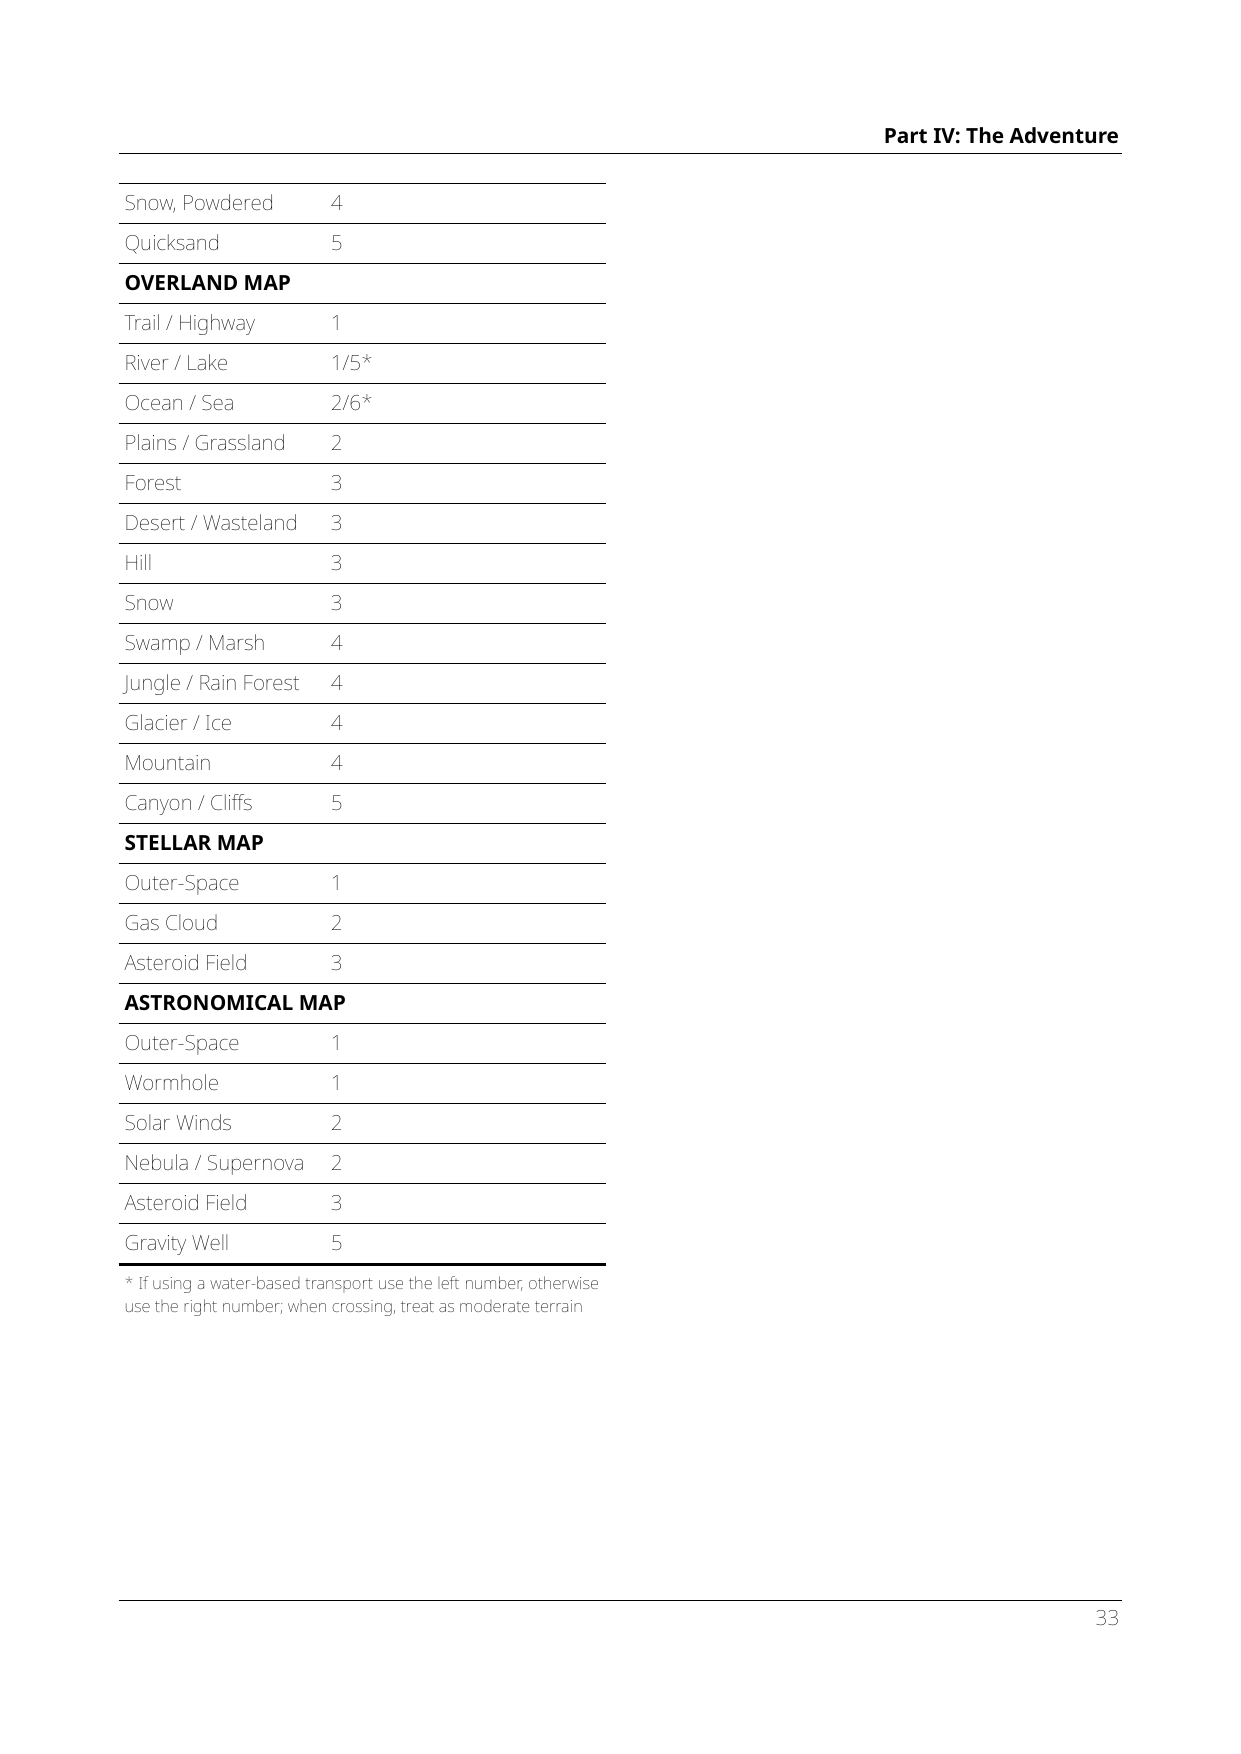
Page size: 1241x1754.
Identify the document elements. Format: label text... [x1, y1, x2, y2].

table_cell 1 [325, 1024, 606, 1063]
table_cell Solar Winds [119, 1104, 325, 1143]
table_cell 2 [325, 1104, 606, 1143]
table_cell Outer-Space [119, 864, 325, 903]
table_cell * If using a water-based transport use the left number, otherwise use the right number; when crossing, treat as moderate terrain [119, 1266, 606, 1323]
table_cell 3 [325, 464, 606, 503]
table_cell 2 [325, 1144, 606, 1183]
table_cell 4 [325, 704, 606, 743]
table_cell Hill [119, 544, 325, 583]
table_cell Asteroid Field [119, 1184, 325, 1223]
table_cell Snow [119, 584, 325, 623]
table_cell 5 [325, 224, 606, 263]
table_cell Canyon / Cliffs [119, 784, 325, 823]
table_cell Gravity Well [119, 1224, 325, 1263]
table_cell Swamp / Marsh [119, 624, 325, 663]
table_cell Wormhole [119, 1064, 325, 1103]
table_cell 1 [325, 1064, 606, 1103]
table_cell Glacier / Ice [119, 704, 325, 743]
table_cell 5 [325, 784, 606, 823]
table_cell 3 [325, 1184, 606, 1223]
table_cell Desert / Wasteland [119, 504, 325, 543]
table_cell River / Lake [119, 344, 325, 383]
table_cell 4 [325, 184, 606, 223]
table_cell Jungle / Rain Forest [119, 664, 325, 703]
table_cell 2/6* [325, 384, 606, 423]
table_cell 1 [325, 864, 606, 903]
table_cell Nebula / Supernova [119, 1144, 325, 1183]
table_cell 5 [325, 1224, 606, 1263]
table_cell Forest [119, 464, 325, 503]
table_cell Plains / Grassland [119, 424, 325, 463]
table_cell 3 [325, 944, 606, 983]
table_cell 3 [325, 504, 606, 543]
table_cell Mountain [119, 744, 325, 783]
table_cell Snow, Powdered [119, 184, 325, 223]
table_cell STELLAR MAP [119, 824, 606, 863]
table_cell ASTRONOMICAL MAP [119, 984, 606, 1023]
table_cell OVERLAND MAP [119, 264, 606, 303]
table_cell 1 [325, 304, 606, 343]
table_cell Asteroid Field [119, 944, 325, 983]
table_cell Outer-Space [119, 1024, 325, 1063]
table_cell 3 [325, 544, 606, 583]
table_cell Quicksand [119, 224, 325, 263]
table_cell 4 [325, 664, 606, 703]
table_cell 4 [325, 624, 606, 663]
table_cell 3 [325, 584, 606, 623]
table_cell 2 [325, 424, 606, 463]
table_cell Gas Cloud [119, 904, 325, 943]
table_cell Ocean / Sea [119, 384, 325, 423]
table_cell 2 [325, 904, 606, 943]
table_cell 1/5* [325, 344, 606, 383]
table_cell 4 [325, 744, 606, 783]
table_cell Trail / Highway [119, 304, 325, 343]
